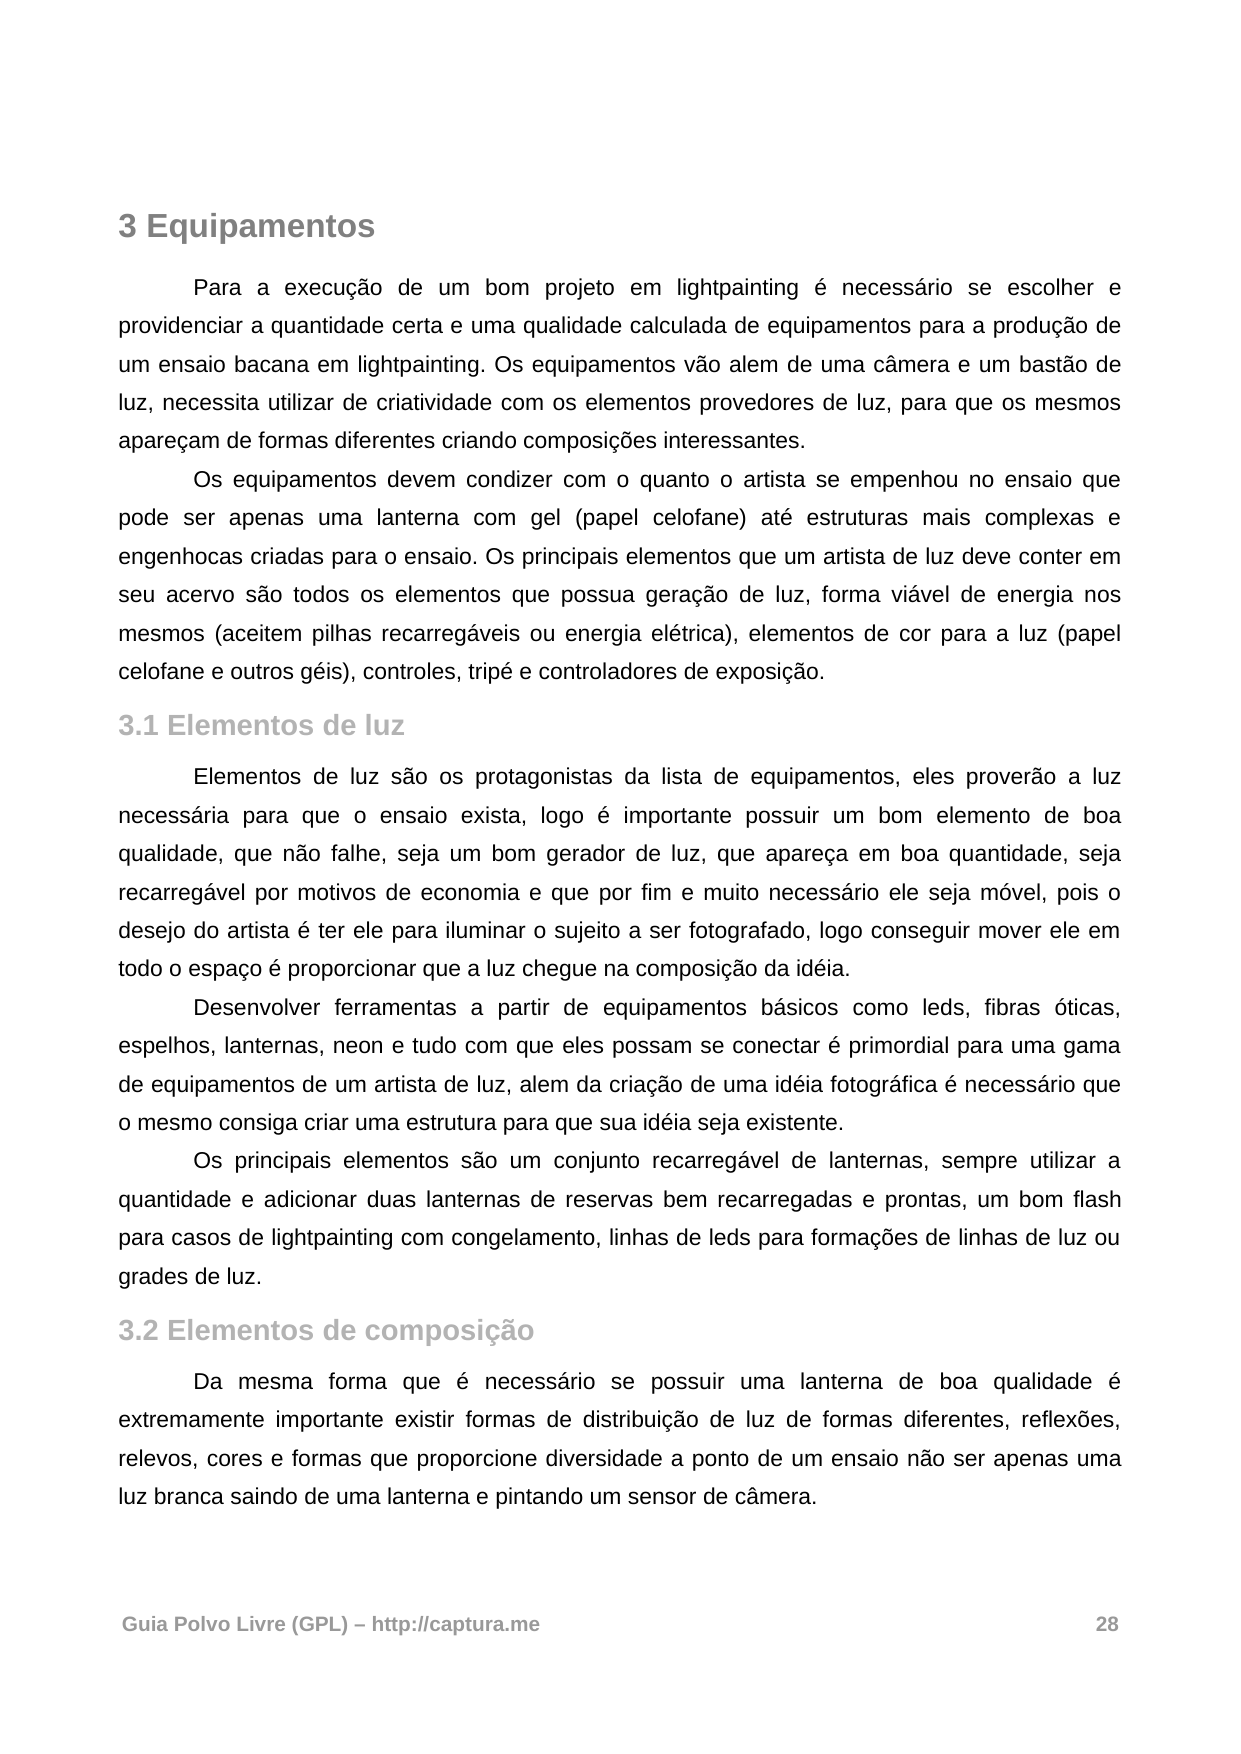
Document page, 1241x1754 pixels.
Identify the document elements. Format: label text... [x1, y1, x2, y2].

subtitle 3 Equipamentos [118, 207, 1122, 244]
text Para a execução de um bom projeto em lightpainting é necessário se escolher e providenciar a quantidade certa e uma qualidade calculada de equipamentos para a produção de um ensaio bacana em lightpainting. Os equipamentos vão alem de uma câmera e um bastão de luz, necessita utilizar de criatividade com os elementos provedores de luz, para que os mesmos apareçam de formas diferentes criando composições interessantes. [118, 274, 1122, 454]
subtitle 3.1 Elementos de luz [118, 709, 1122, 742]
text Da mesma forma que é necessário se possuir uma lanterna de boa qualidade é extremamente importante existir formas de distribuição de luz de formas diferentes, reflexões, relevos, cores e formas que proporcione diversidade a ponto de um ensaio não ser apenas uma luz branca saindo de uma lanterna e pintando um sensor de câmera. [118, 1368, 1122, 1509]
text Os equipamentos devem condizer com o quanto o artista se empenhou no ensaio que pode ser apenas uma lanterna com gel (papel celofane) até estruturas mais complexas e engenhocas criadas para o ensaio. Os principais elementos que um artista de luz deve conter em seu acervo são todos os elementos que possua geração de luz, forma viável de energia nos mesmos (aceitem pilhas recarregáveis ou energia elétrica), elementos de cor para a luz (papel celofane e outros géis), controles, tripé e controladores de exposição. [118, 467, 1122, 684]
text Desenvolver ferramentas a partir de equipamentos básicos como leds, fibras óticas, espelhos, lanternas, neon e tudo com que eles possam se conectar é primordial para uma gama de equipamentos de um artista de luz, alem da criação de uma idéia fotográfica é necessário que o mesmo consiga criar uma estrutura para que sua idéia seja existente. [118, 994, 1122, 1135]
subtitle 3.2 Elementos de composição [118, 1314, 1122, 1346]
text Elementos de luz são os protagonistas da lista de equipamentos, eles proverão a luz necessária para que o ensaio exista, logo é importante possuir um bom elemento de boa qualidade, que não falhe, seja um bom gerador de luz, que apareça em boa quantidade, seja recarregável por motivos de economia e que por fim e muito necessário ele seja móvel, pois o desejo do artista é ter ele para iluminar o sujeito a ser fotografado, logo conseguir mover ele em todo o espaço é proporcionar que a luz chegue na composição da idéia. [118, 764, 1122, 982]
text Os principais elementos são um conjunto recarregável de lanternas, sempre utilizar a quantidade e adicionar duas lanternas de reservas bem recarregadas e prontas, um bom flash para casos de lightpainting com congelamento, linhas de leds para formações de linhas de luz ou grades de luz. [118, 1148, 1122, 1289]
